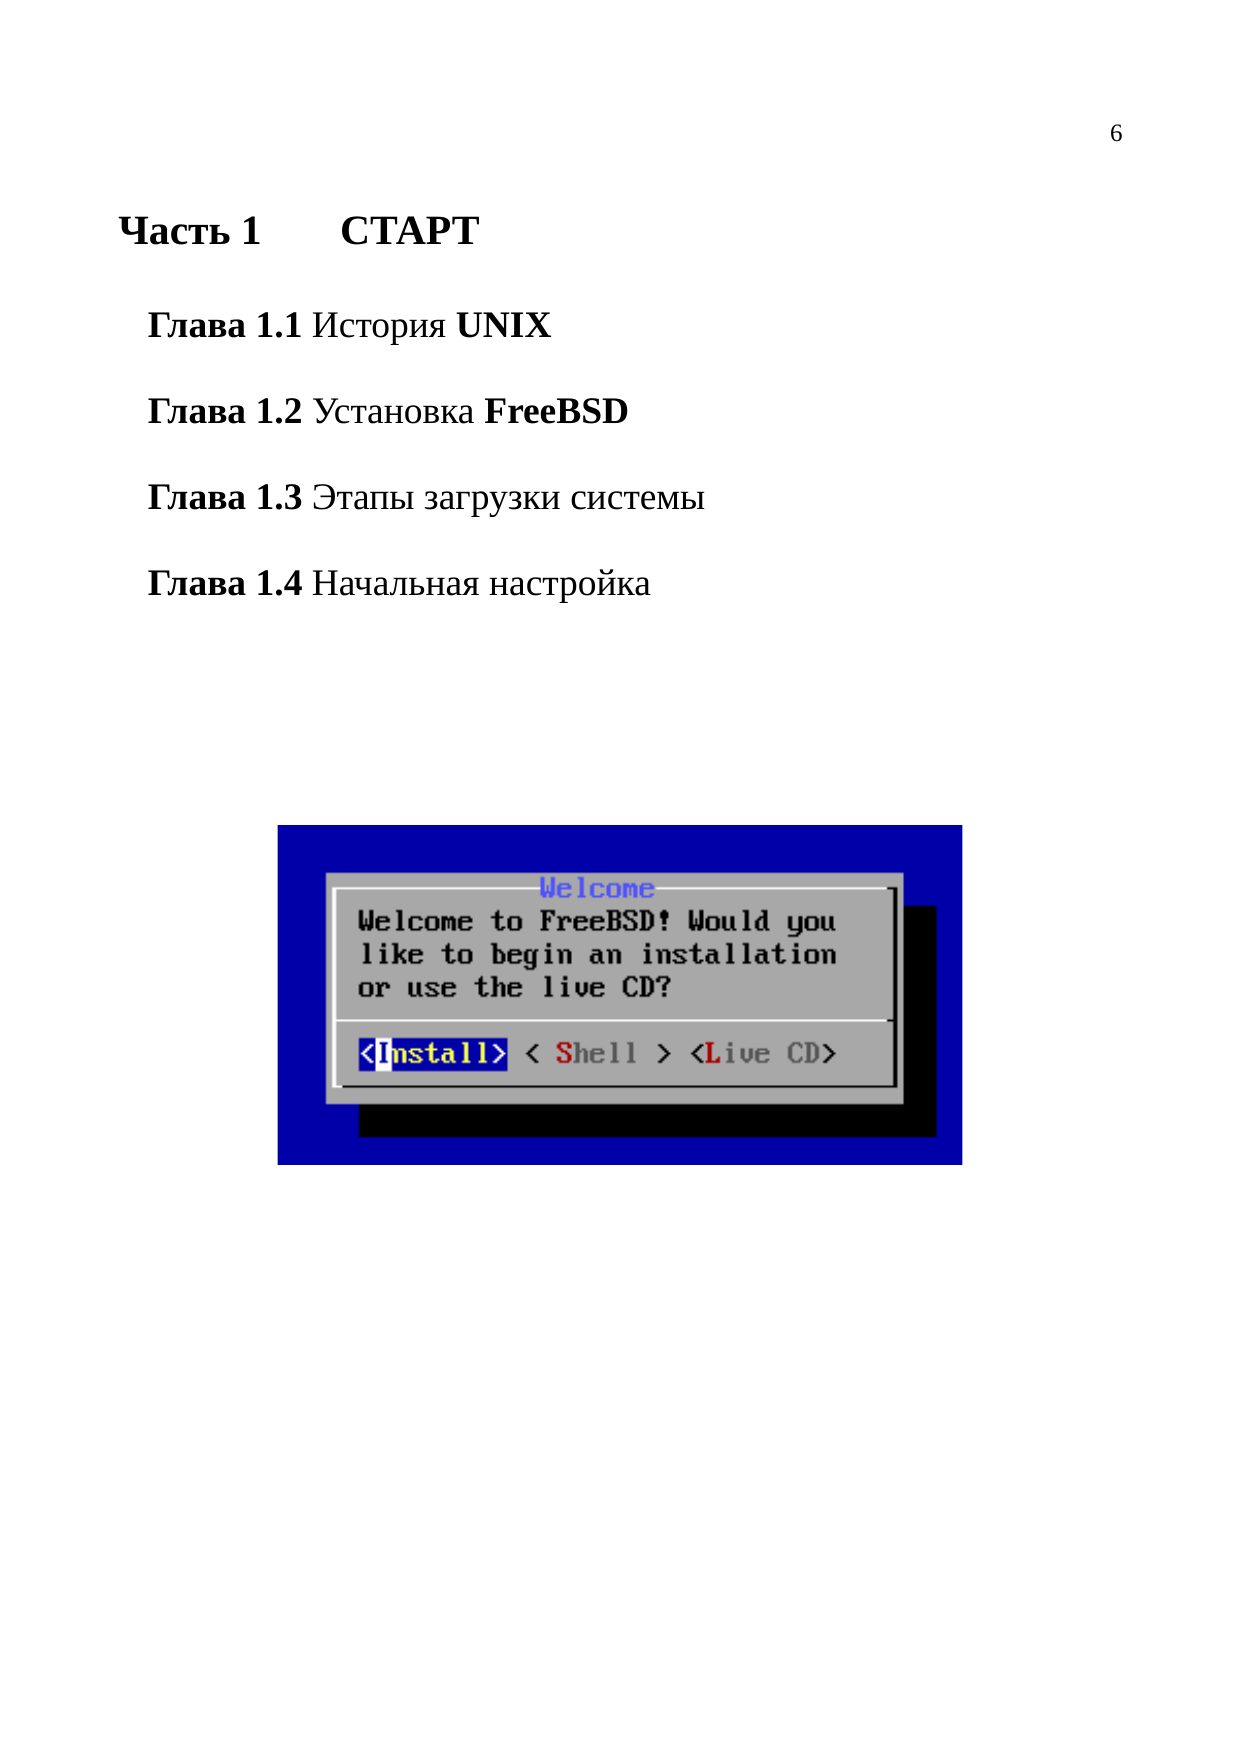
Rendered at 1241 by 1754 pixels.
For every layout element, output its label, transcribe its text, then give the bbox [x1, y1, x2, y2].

picture [277, 825, 963, 1165]
text Глава 1.4 Начальная настройка [148, 561, 1122, 604]
subtitle СТАРТ [118, 205, 1122, 253]
text Глава 1.1 История UNIX [148, 302, 1122, 345]
text Глава 1.3 Этапы загрузки системы [148, 474, 1122, 518]
text Глава 1.2 Установка FreeBSD [148, 388, 1122, 431]
